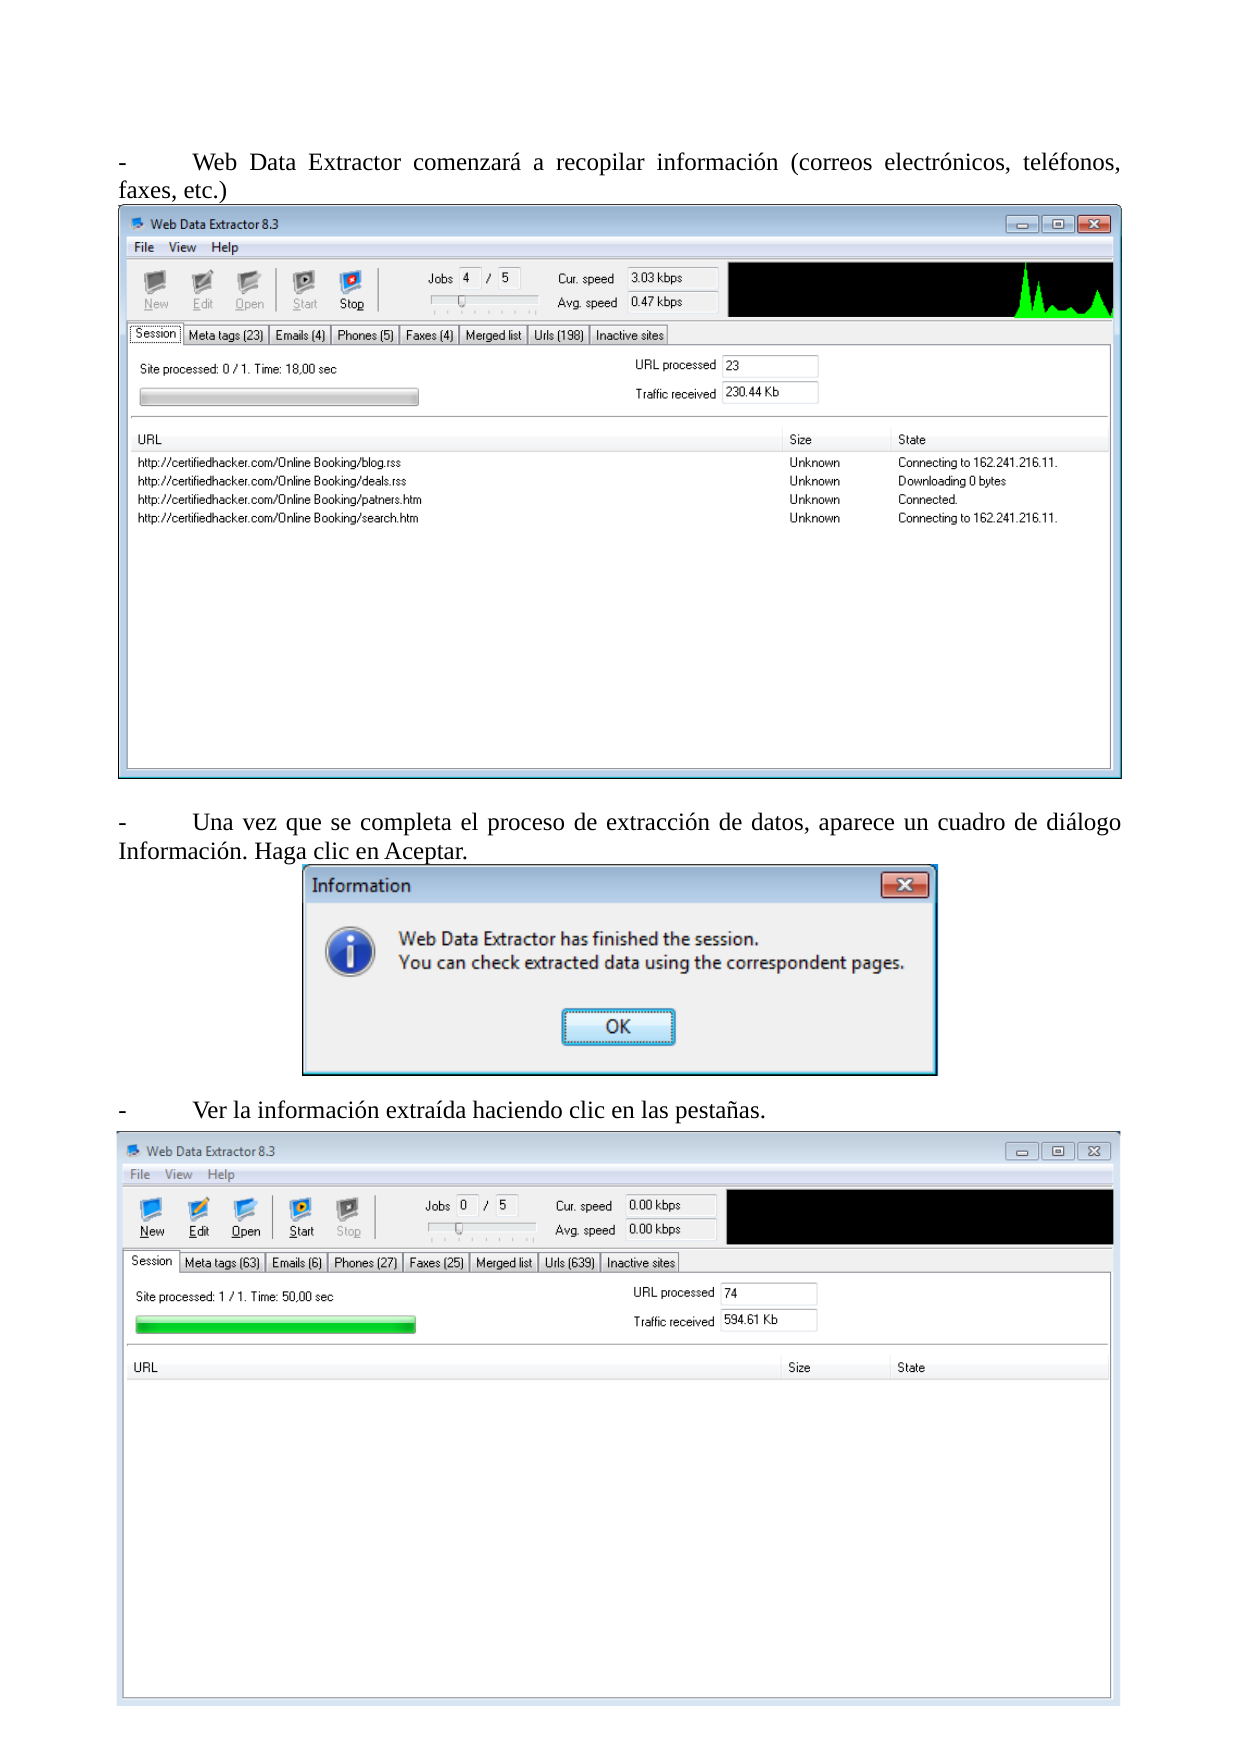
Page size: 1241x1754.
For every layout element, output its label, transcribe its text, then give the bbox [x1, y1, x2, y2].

picture [116, 1131, 1121, 1706]
text - Ver la información extraída haciendo clic en las pestañas. [118, 1095, 1122, 1123]
picture [302, 864, 939, 1076]
text - Web Data Extractor comenzará a recopilar información (correos electrónicos, teléfonos, faxes, etc.) [118, 147, 1122, 204]
text - Una vez que se completa el proceso de extracción de datos, aparece un cuadro de diálogo Información. Haga clic en Aceptar. [118, 807, 1122, 865]
picture [118, 204, 1123, 779]
